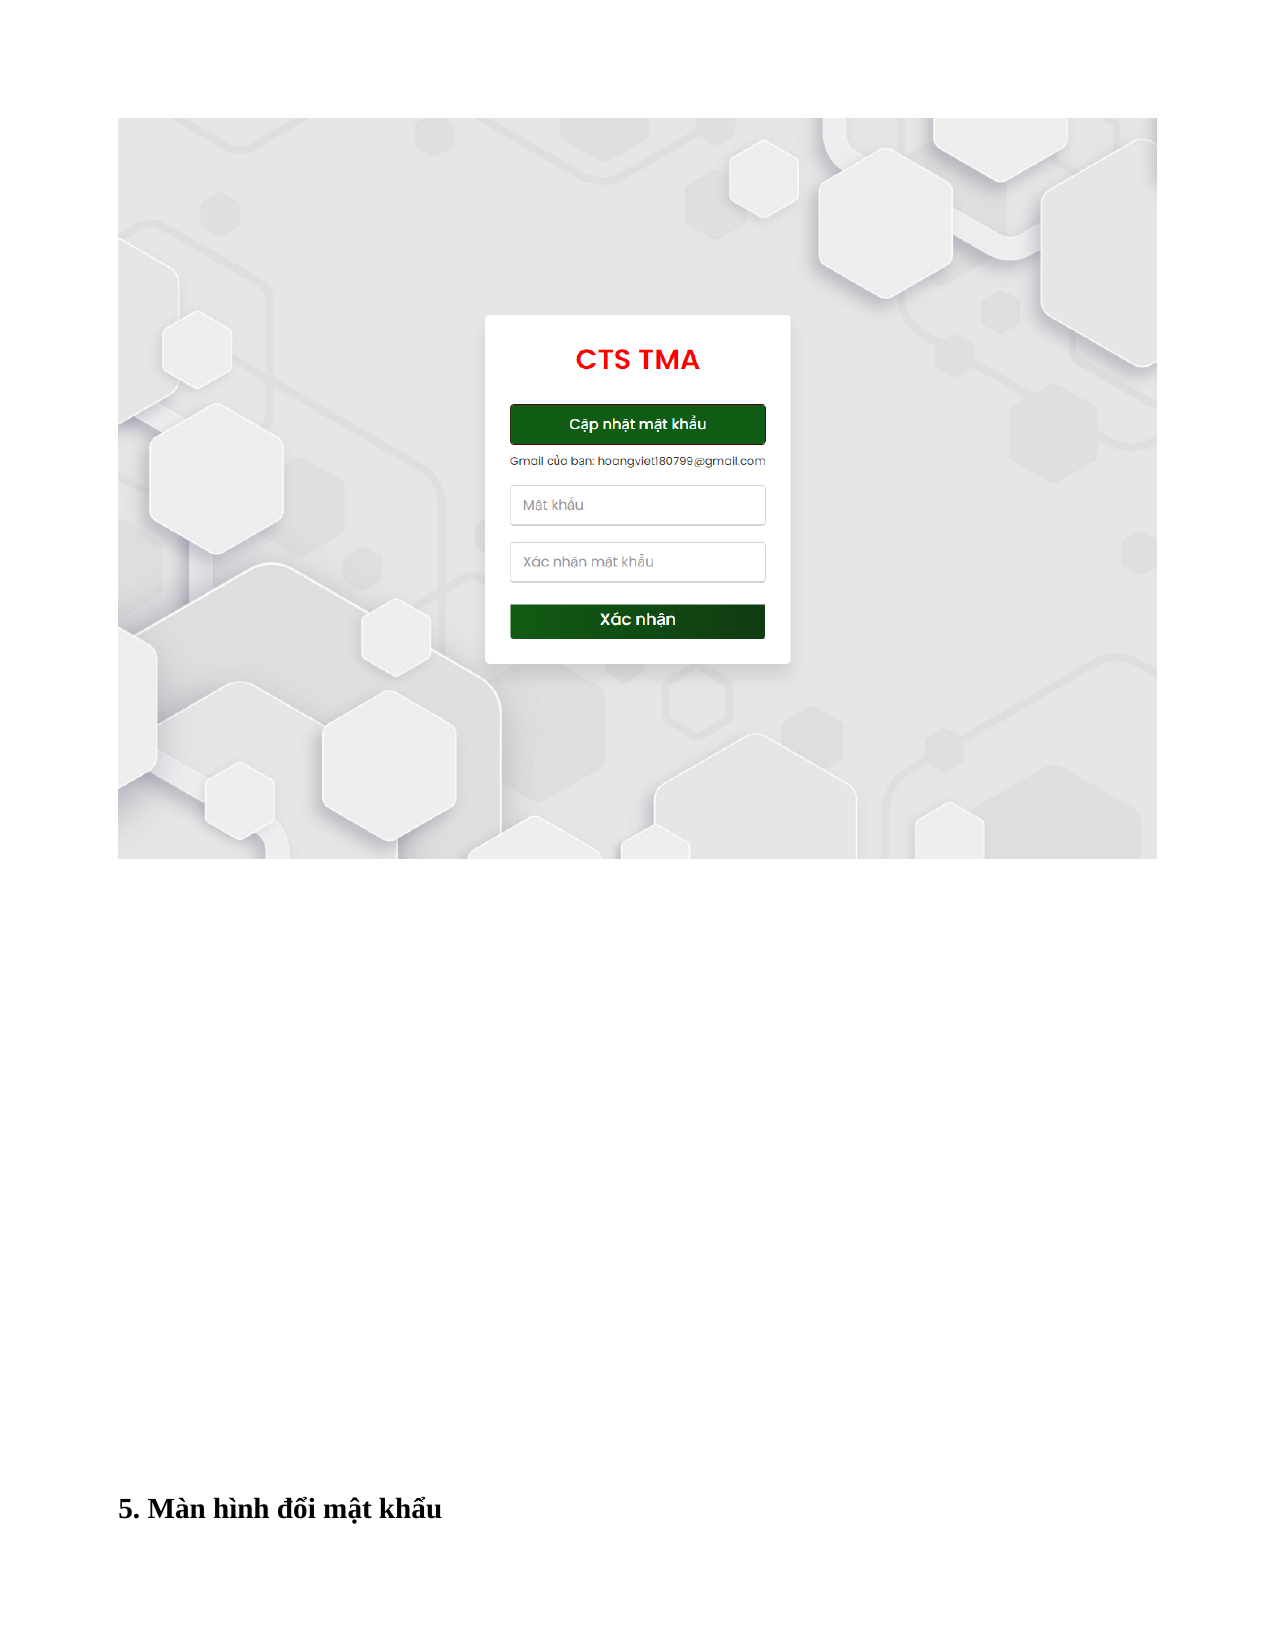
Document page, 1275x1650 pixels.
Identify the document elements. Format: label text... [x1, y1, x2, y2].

text 5. Màn hình đổi mật khẩu [118, 1491, 1157, 1525]
picture [118, 118, 1157, 859]
